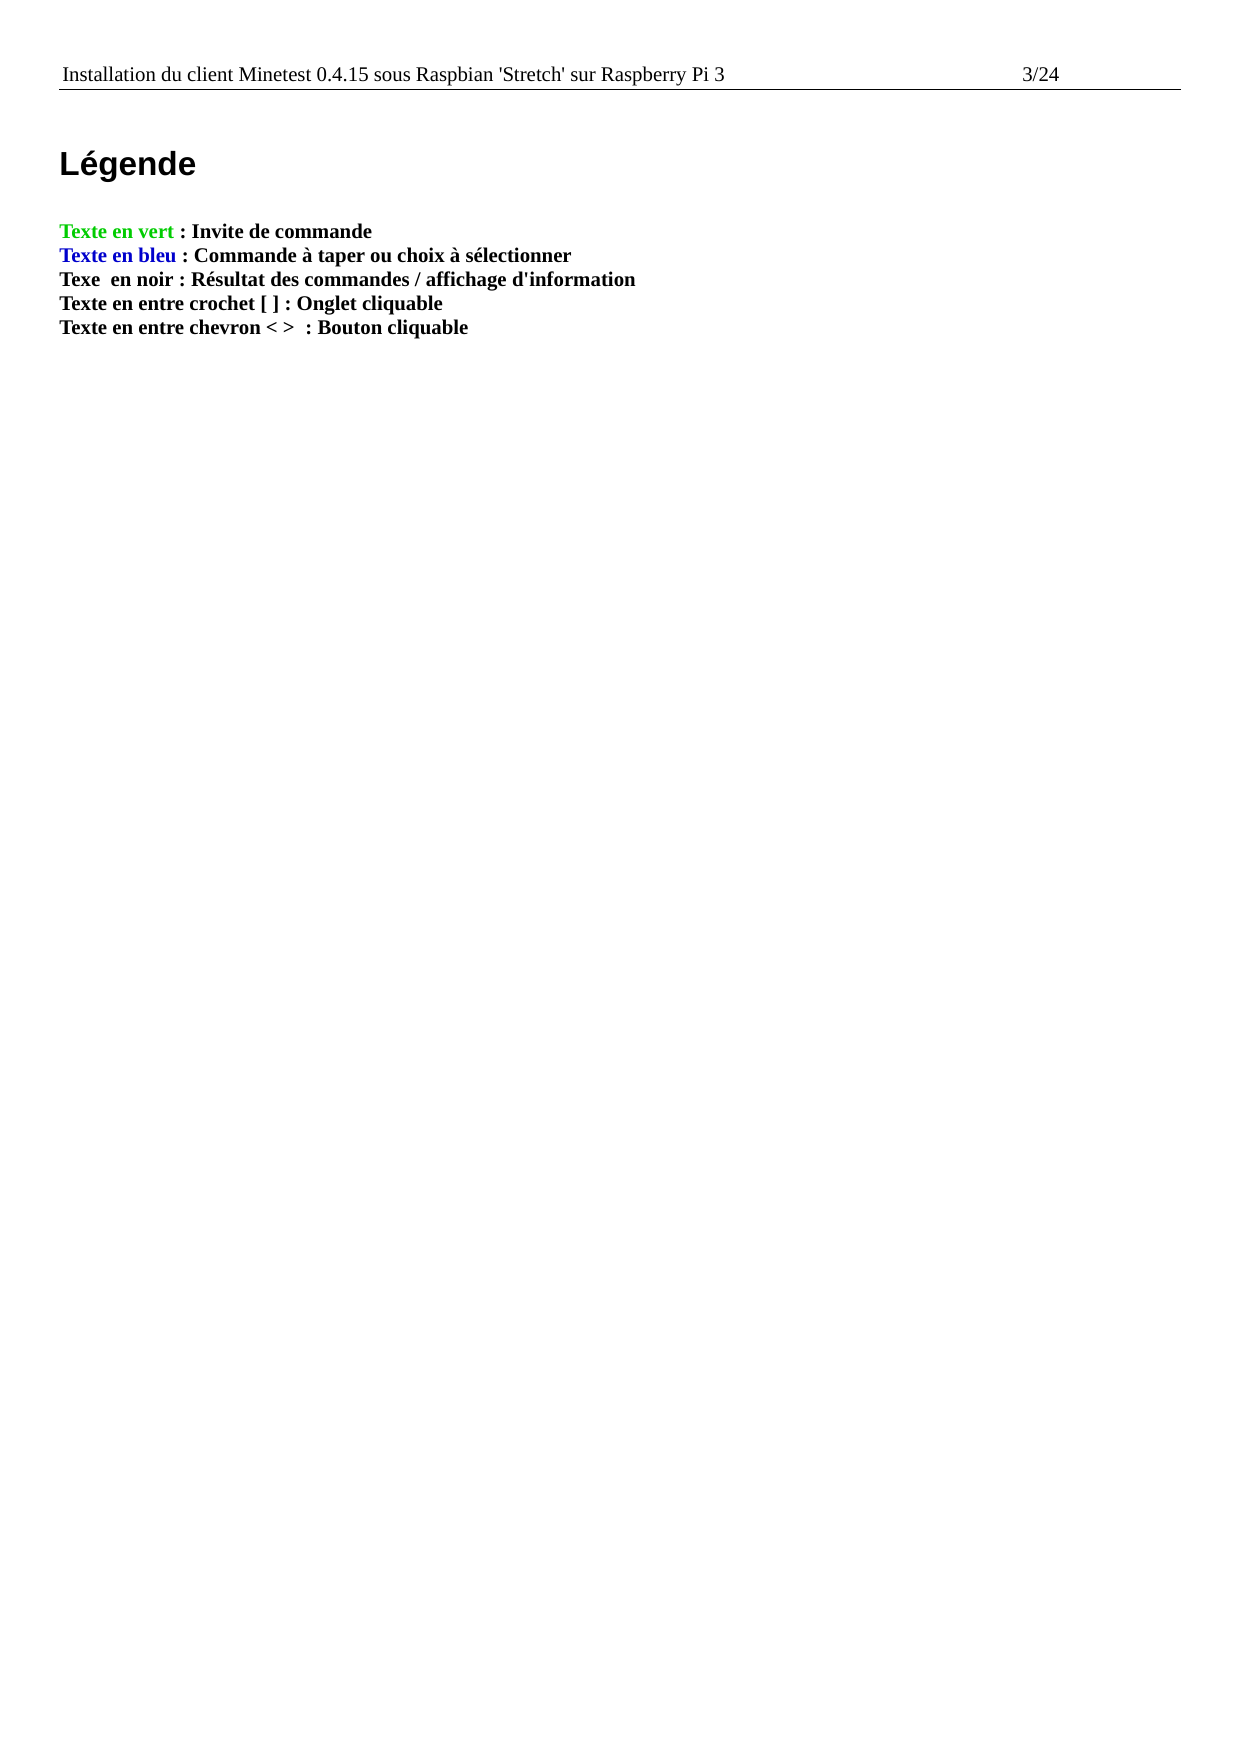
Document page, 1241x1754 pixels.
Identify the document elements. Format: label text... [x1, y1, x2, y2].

text Texte en vert : Invite de commande [59, 218, 1181, 243]
subtitle Légende [59, 143, 1181, 182]
text Texte en entre crochet [ ] : Onglet cliquable [59, 291, 1181, 315]
text Texte en entre chevron < > : Bouton cliquable [59, 315, 1181, 339]
text Texte en bleu : Commande à taper ou choix à sélectionner [59, 243, 1181, 267]
text Texe en noir : Résultat des commandes / affichage d'information [59, 267, 1181, 291]
